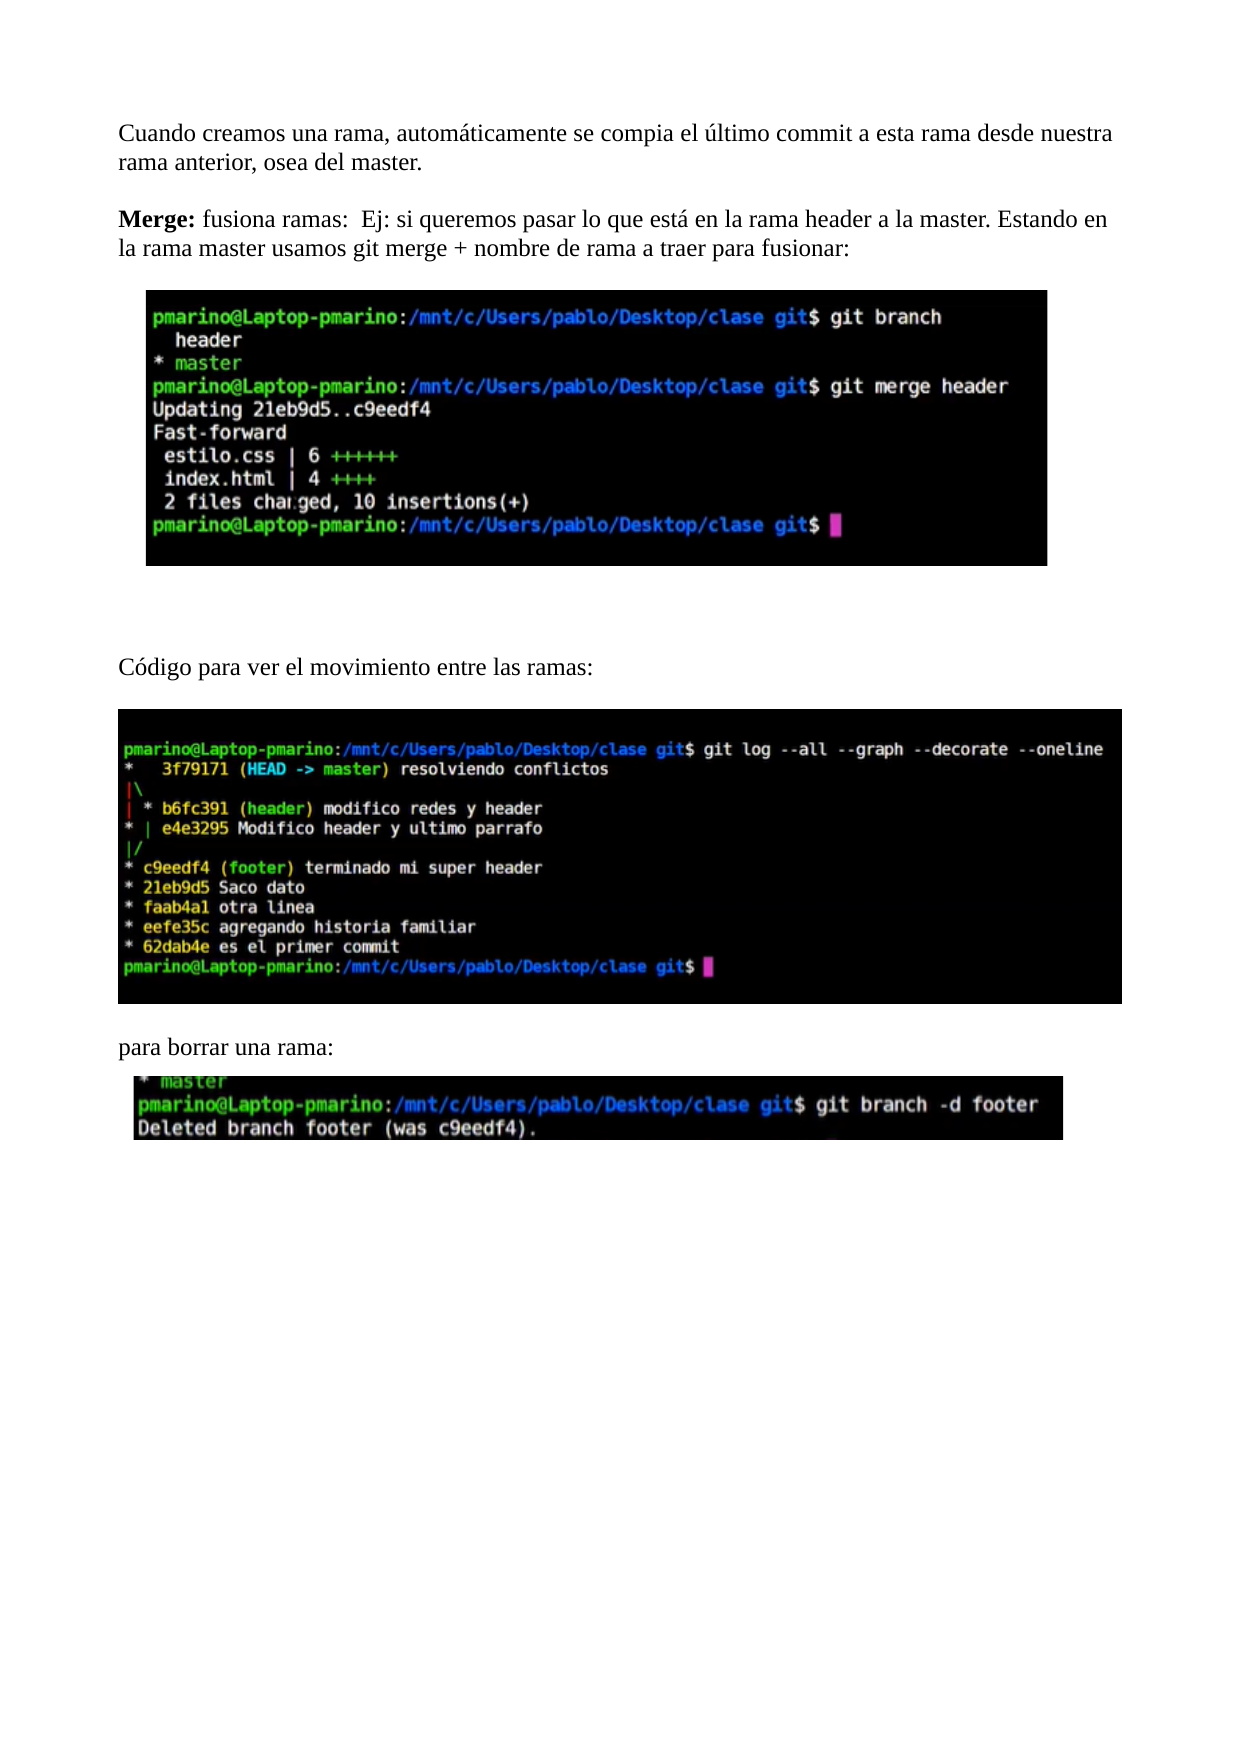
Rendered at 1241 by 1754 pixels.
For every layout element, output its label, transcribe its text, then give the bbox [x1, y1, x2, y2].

text Merge: fusiona ramas: Ej: si queremos pasar lo que está en la rama header a la master. Estando en la rama master usamos git merge + nombre de rama a traer para fusionar: [118, 204, 1122, 262]
picture [118, 709, 1122, 1004]
text Cuando creamos una rama, automáticamente se compia el último commit a esta rama desde nuestra rama anterior, osea del master. [118, 118, 1122, 176]
text Código para ver el movimiento entre las ramas: [118, 652, 1122, 681]
picture [133, 1076, 1064, 1140]
picture [145, 290, 1048, 566]
text para borrar una rama: [118, 1032, 1122, 1061]
